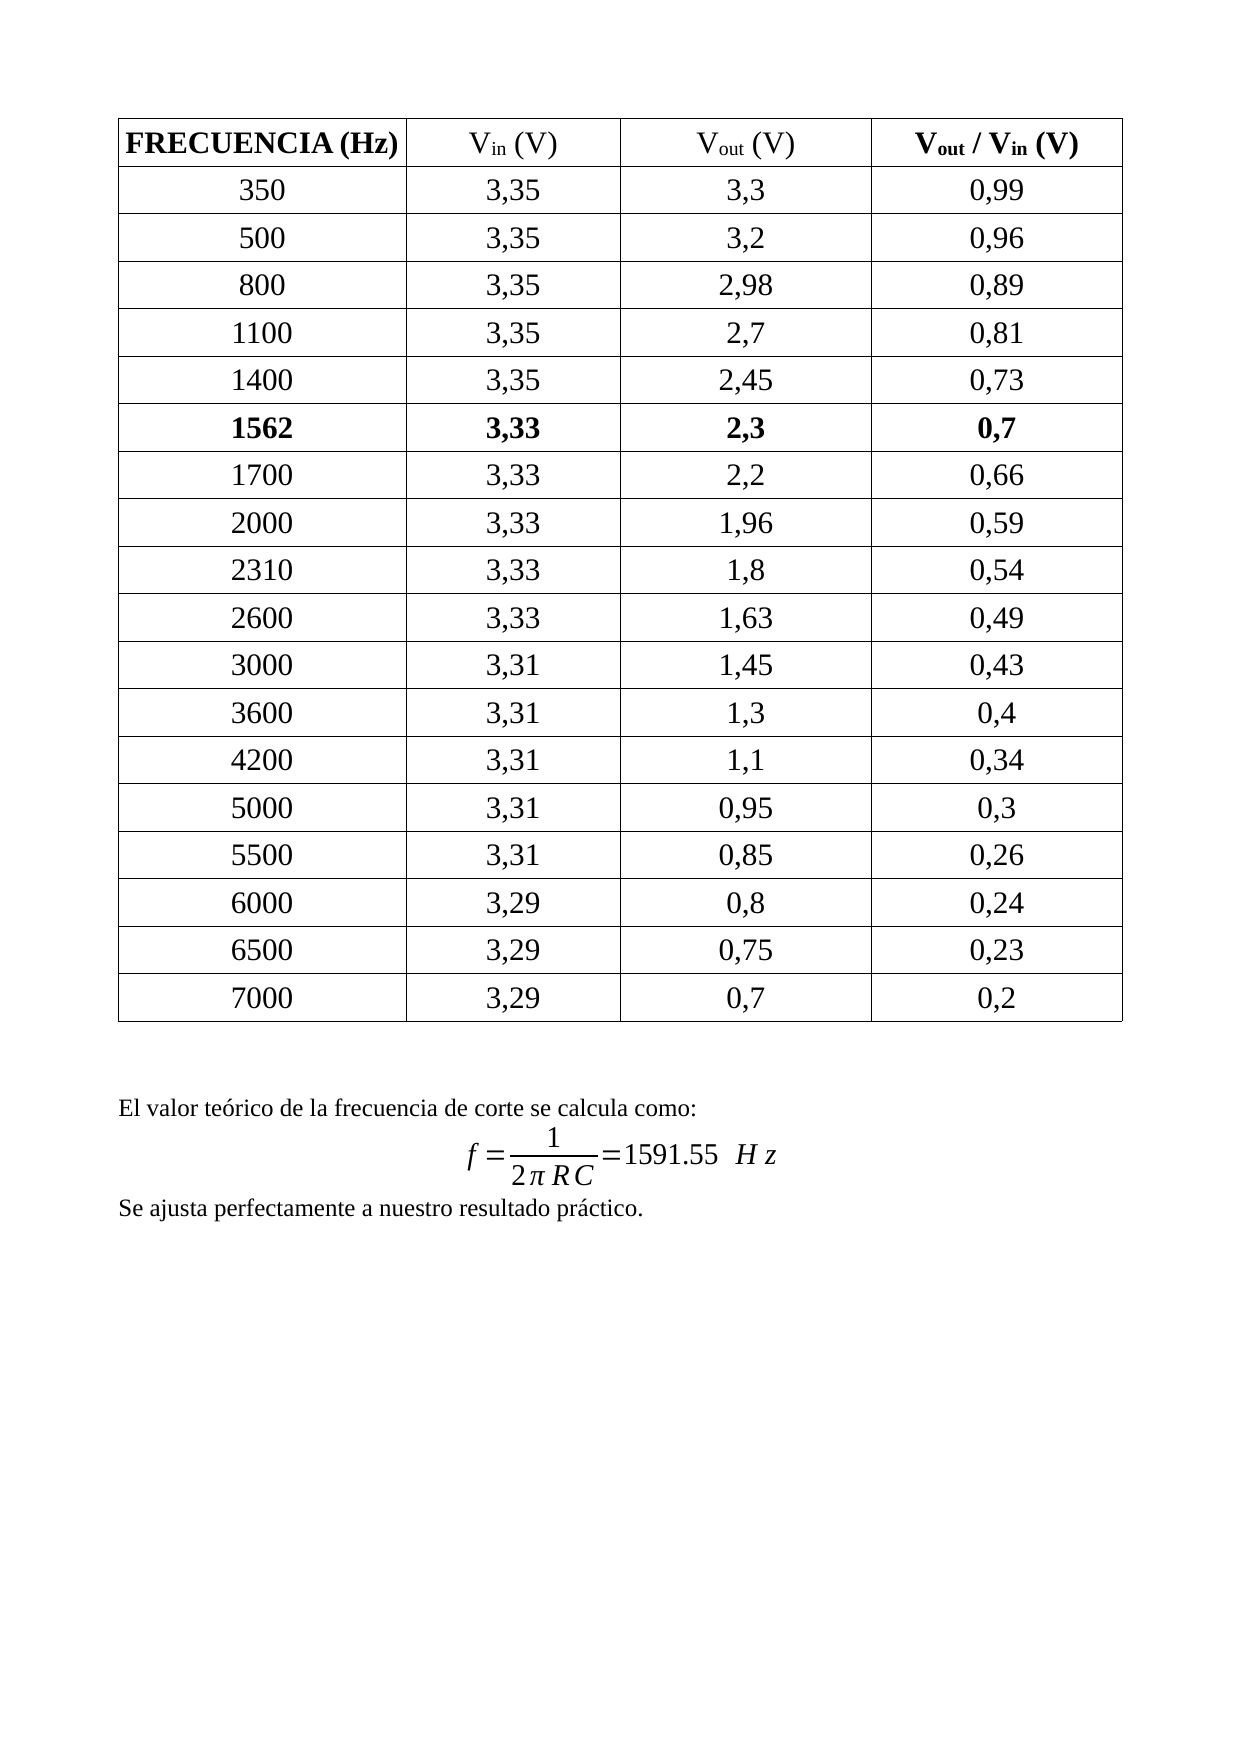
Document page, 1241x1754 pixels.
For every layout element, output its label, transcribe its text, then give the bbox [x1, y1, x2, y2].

table_cell 5500 [119, 832, 406, 878]
table_cell 3,35 [407, 357, 620, 403]
table_cell 2,45 [621, 357, 871, 403]
table_cell 0,95 [621, 784, 871, 831]
table_cell 3600 [119, 689, 406, 736]
table_cell 0,2 [872, 974, 1122, 1021]
table_cell 3,29 [407, 974, 620, 1021]
table_cell 0,73 [872, 357, 1122, 403]
table_cell 3,35 [407, 167, 620, 213]
table_cell 3,31 [407, 689, 620, 736]
table_cell 0,99 [872, 167, 1122, 213]
table_cell 3,33 [407, 404, 620, 451]
table_cell 1,1 [621, 737, 871, 783]
table_cell 800 [119, 262, 406, 308]
table_cell 3,33 [407, 547, 620, 593]
table_cell 0,96 [872, 214, 1122, 261]
table_cell 0,24 [872, 879, 1122, 926]
table_header Vout / Vin (V) [872, 119, 1122, 166]
table_cell 3,31 [407, 642, 620, 688]
table_cell 0,66 [872, 452, 1122, 498]
text Se ajusta perfectamente a nuestro resultado práctico. [118, 1193, 1122, 1221]
table_cell 1,45 [621, 642, 871, 688]
table_cell 2,7 [621, 309, 871, 356]
table_cell 3,35 [407, 214, 620, 261]
table_cell 3,3 [621, 167, 871, 213]
table_cell 3,29 [407, 927, 620, 973]
table_cell 350 [119, 167, 406, 213]
table_cell 1,3 [621, 689, 871, 736]
table_cell 3,31 [407, 737, 620, 783]
table_cell 3,33 [407, 499, 620, 546]
table_cell 2000 [119, 499, 406, 546]
table_cell 0,3 [872, 784, 1122, 831]
table_header Vin (V) [407, 119, 620, 166]
table_cell 3,35 [407, 262, 620, 308]
table_cell 0,54 [872, 547, 1122, 593]
table_cell 0,7 [621, 974, 871, 1021]
table_cell 7000 [119, 974, 406, 1021]
table_cell 0,85 [621, 832, 871, 878]
table_header Vout (V) [621, 119, 871, 166]
table_header FRECUENCIA (Hz) [119, 119, 406, 166]
table_cell 3,2 [621, 214, 871, 261]
table_cell 0,26 [872, 832, 1122, 878]
table_cell 2,3 [621, 404, 871, 451]
table_cell 1,8 [621, 547, 871, 593]
table_cell 3,29 [407, 879, 620, 926]
table_cell 1100 [119, 309, 406, 356]
table_cell 1700 [119, 452, 406, 498]
table_cell 5000 [119, 784, 406, 831]
table_cell 0,4 [872, 689, 1122, 736]
table_cell 500 [119, 214, 406, 261]
table_cell 0,23 [872, 927, 1122, 973]
table_cell 0,49 [872, 594, 1122, 641]
table_cell 3000 [119, 642, 406, 688]
table_cell 2,98 [621, 262, 871, 308]
table_cell 3,35 [407, 309, 620, 356]
table_cell 3,31 [407, 784, 620, 831]
table_cell 6000 [119, 879, 406, 926]
table_cell 2310 [119, 547, 406, 593]
table_cell 6500 [119, 927, 406, 973]
table_cell 0,59 [872, 499, 1122, 546]
table_cell 2600 [119, 594, 406, 641]
table_cell 1400 [119, 357, 406, 403]
table_cell 0,34 [872, 737, 1122, 783]
table_cell 0,81 [872, 309, 1122, 356]
table_cell 4200 [119, 737, 406, 783]
table_cell 0,75 [621, 927, 871, 973]
table_cell 1,96 [621, 499, 871, 546]
table_cell 1562 [119, 404, 406, 451]
table_cell 3,33 [407, 452, 620, 498]
table_cell 1,63 [621, 594, 871, 641]
table_cell 0,43 [872, 642, 1122, 688]
text El valor teórico de la frecuencia de corte se calcula como: [118, 1093, 1122, 1121]
table_cell 0,7 [872, 404, 1122, 451]
table_cell 3,33 [407, 594, 620, 641]
table_cell 3,31 [407, 832, 620, 878]
table_cell 0,89 [872, 262, 1122, 308]
table_cell 0,8 [621, 879, 871, 926]
table_cell 2,2 [621, 452, 871, 498]
